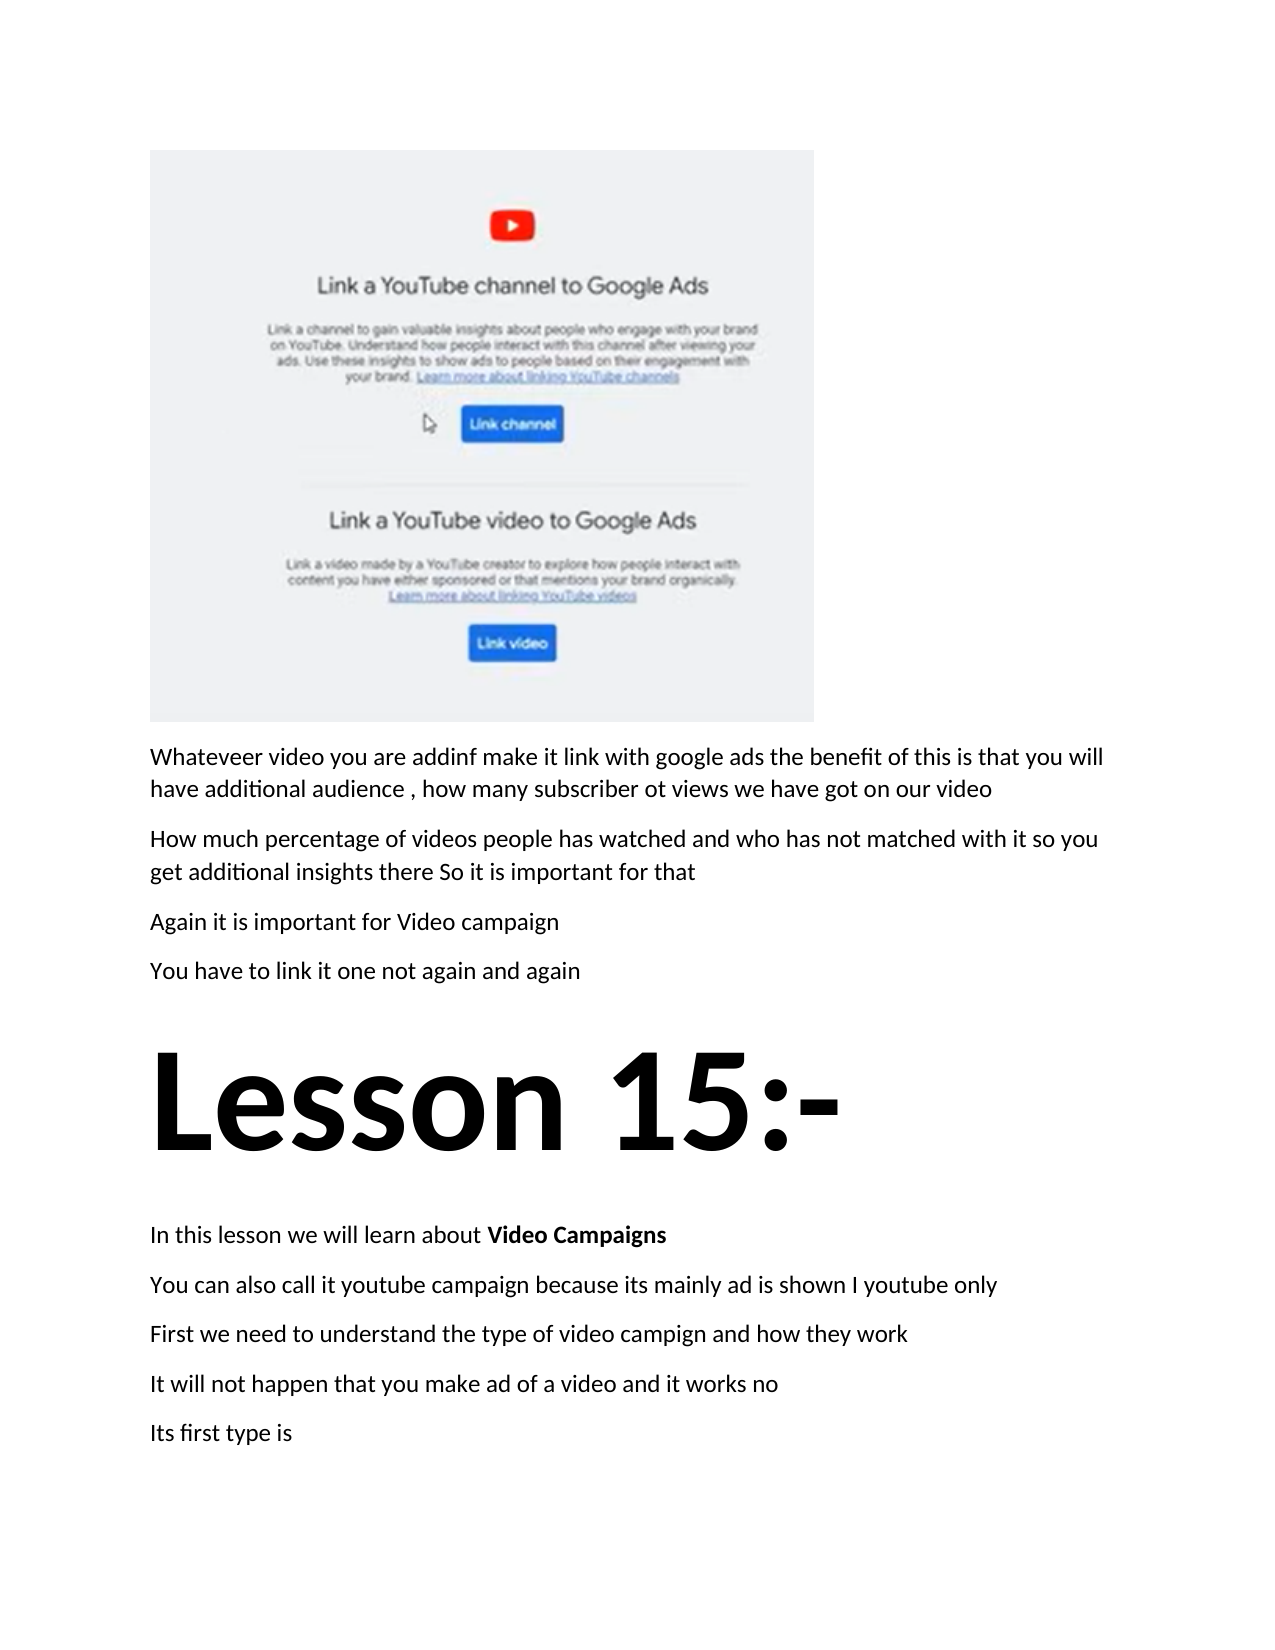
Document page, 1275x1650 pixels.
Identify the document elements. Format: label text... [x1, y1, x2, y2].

text You have to link it one not again and again [150, 955, 1125, 986]
text Whateveer video you are addinf make it link with google ads the benefit of this is that you will have additional audience , how many subscriber ot views we have got on our video [150, 741, 1125, 804]
text You can also call it youtube campaign because its mainly ad is shown I youtube only [150, 1269, 1125, 1299]
picture [150, 150, 814, 722]
text In this lesson we will learn about Video Campaigns [150, 1219, 1125, 1250]
text Again it is important for Video campaign [150, 906, 1125, 936]
text Lesson 15:- [150, 1005, 1125, 1188]
text Its first type is [150, 1418, 1125, 1448]
text It will not happen that you make ad of a video and it works no [150, 1368, 1125, 1398]
text How much percentage of videos people has watched and who has not matched with it so you get additional insights there So it is important for that [150, 823, 1125, 887]
text First we need to understand the type of video campign and how they work [150, 1318, 1125, 1349]
